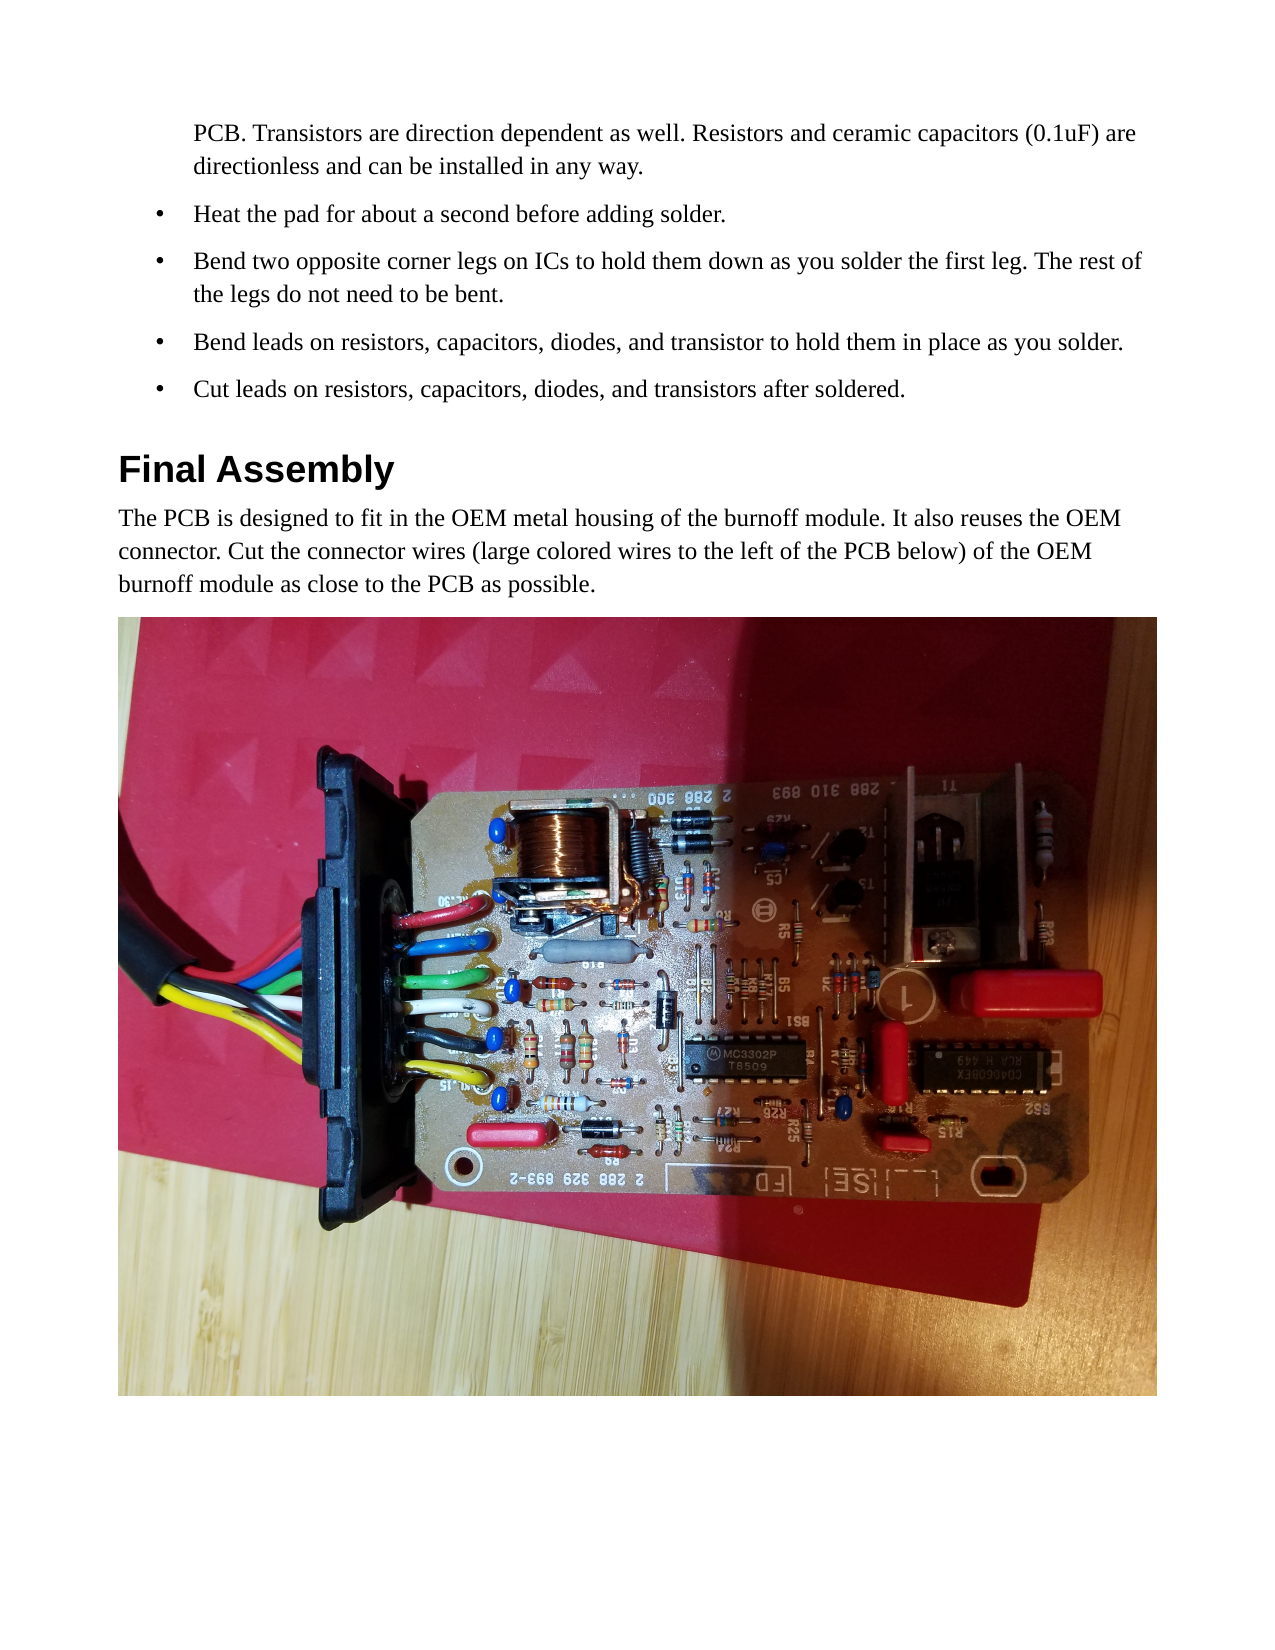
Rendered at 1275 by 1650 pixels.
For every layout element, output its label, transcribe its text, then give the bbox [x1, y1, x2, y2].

picture [118, 617, 1157, 1396]
subtitle Final Assembly [118, 447, 1157, 491]
list PCB. Transistors are direction dependent as well. Resistors and ceramic capacitors (0.1uF) are directionless and can be installed in any way. [156, 118, 1157, 180]
list Bend leads on resistors, capacitors, diodes, and transistor to hold them in place as you solder. [156, 327, 1157, 356]
list Cut leads on resistors, capacitors, diodes, and transistors after soldered. [156, 374, 1157, 403]
list Bend two opposite corner legs on ICs to hold them down as you solder the first leg. The rest of the legs do not need to be bent. [156, 246, 1157, 308]
list Heat the pad for about a second before adding solder. [156, 199, 1157, 227]
text The PCB is designed to fit in the OEM metal housing of the burnoff module. It also reuses the OEM connector. Cut the connector wires (large colored wires to the left of the PCB below) of the OEM burnoff module as close to the PCB as possible. [118, 503, 1157, 598]
